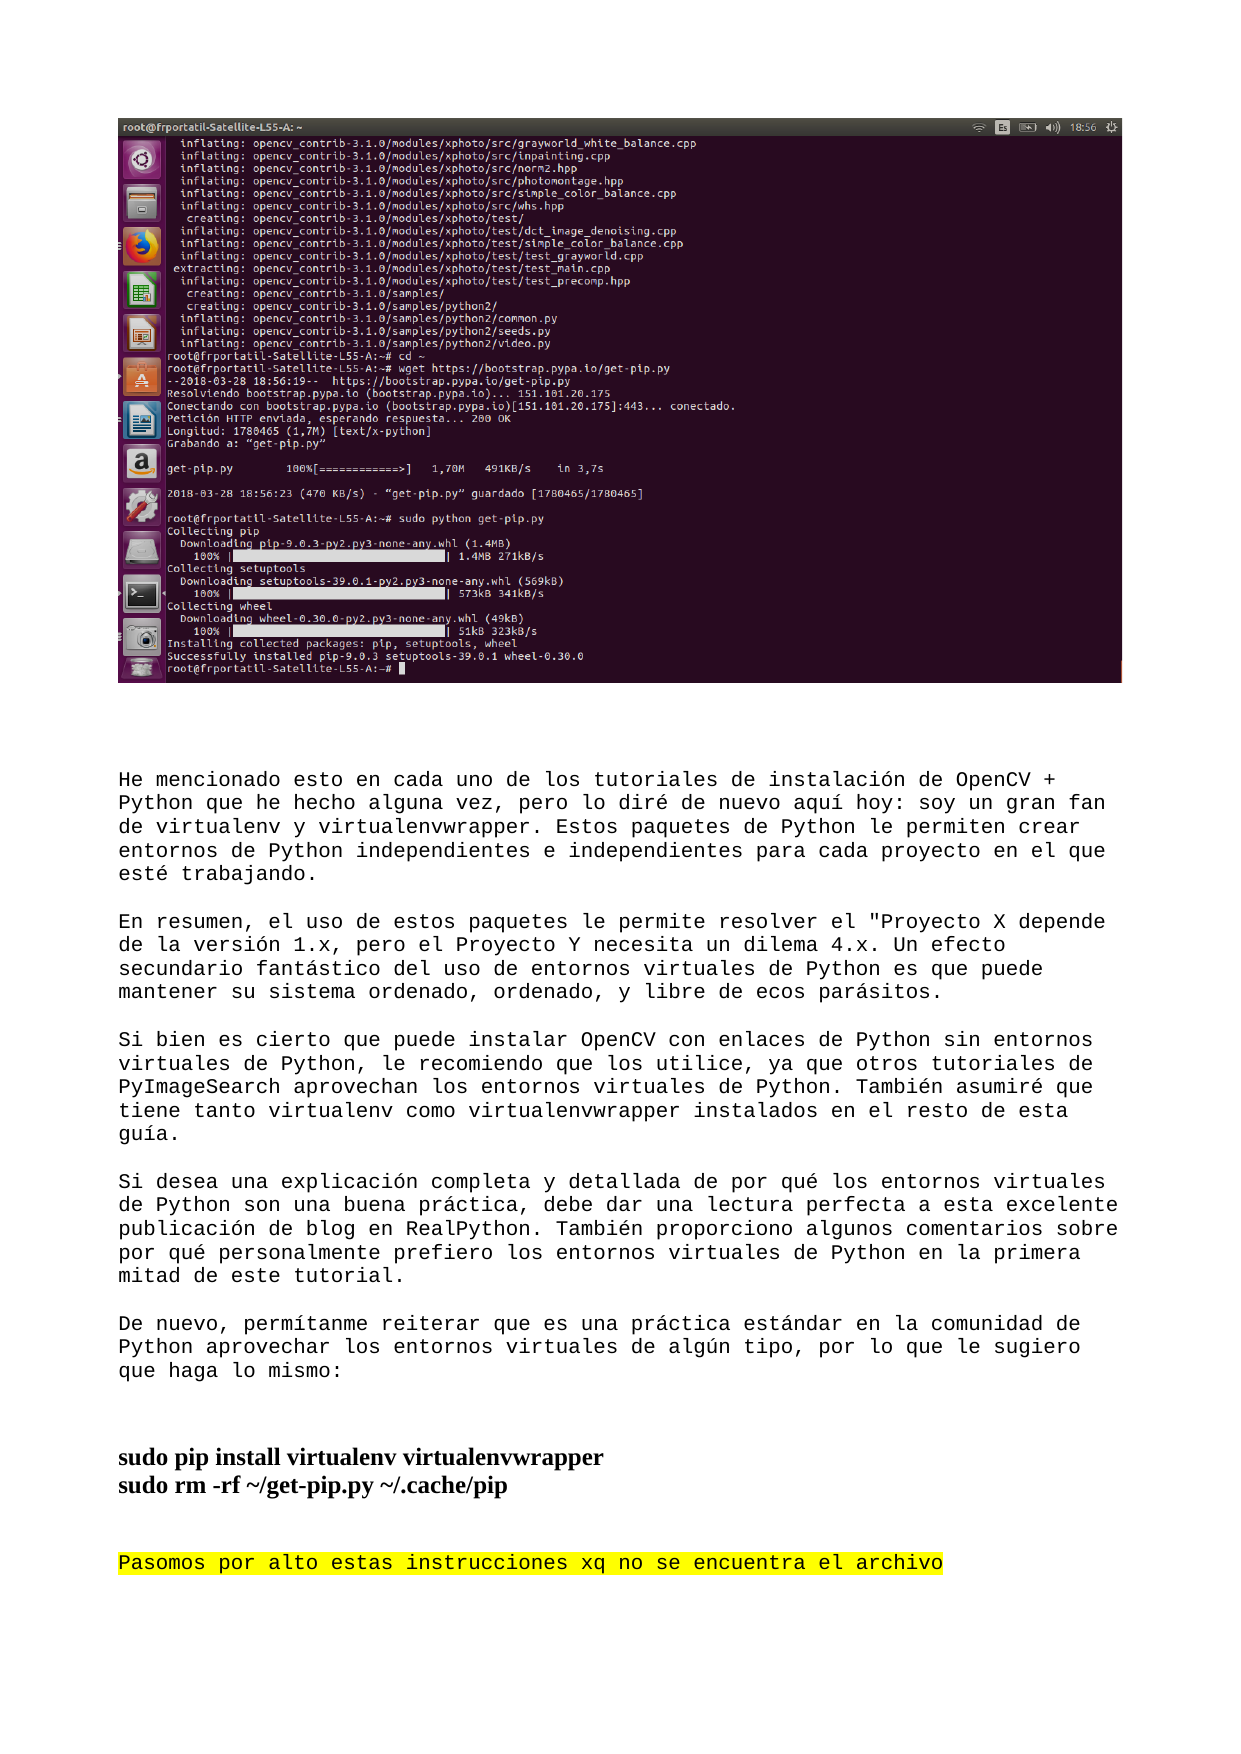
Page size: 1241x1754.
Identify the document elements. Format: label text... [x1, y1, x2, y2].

text En resumen, el uso de estos paquetes le permite resolver el "Proyecto X depende de la versión 1.x, pero el Proyecto Y necesita un dilema 4.x. Un efecto secundario fantástico del uso de entornos virtuales de Python es que puede mantener su sistema ordenado, ordenado, y libre de ecos parásitos. [118, 911, 1122, 1005]
text sudo pip install virtualenv virtualenvwrapper [118, 1442, 1122, 1471]
text He mencionado esto en cada uno de los tutoriales de instalación de OpenCV + Python que he hecho alguna vez, pero lo diré de nuevo aquí hoy: soy un gran fan de virtualenv y virtualenvwrapper. Estos paquetes de Python le permiten crear entornos de Python independientes e independientes para cada proyecto en el que esté trabajando. [118, 769, 1122, 887]
text sudo rm -rf ~/get-pip.py ~/.cache/pip [118, 1471, 1122, 1499]
text De nuevo, permítanme reiterar que es una práctica estándar en la comunidad de Python aprovechar los entornos virtuales de algún tipo, por lo que le sugiero que haga lo mismo: [118, 1313, 1122, 1383]
text Si bien es cierto que puede instalar OpenCV con enlaces de Python sin entornos virtuales de Python, le recomiendo que los utilice, ya que otros tutoriales de PyImageSearch aprovechan los entornos virtuales de Python. También asumiré que tiene tanto virtualenv como virtualenvwrapper instalados en el resto de esta guía. [118, 1029, 1122, 1147]
text Si desea una explicación completa y detallada de por qué los entornos virtuales de Python son una buena práctica, debe dar una lectura perfecta a esta excelente publicación de blog en RealPython. También proporciono algunos comentarios sobre por qué personalmente prefiero los entornos virtuales de Python en la primera mitad de este tutorial. [118, 1171, 1122, 1289]
text Pasomos por alto estas instrucciones xq no se encuentra el archivo [118, 1552, 1122, 1575]
picture [118, 118, 1123, 683]
